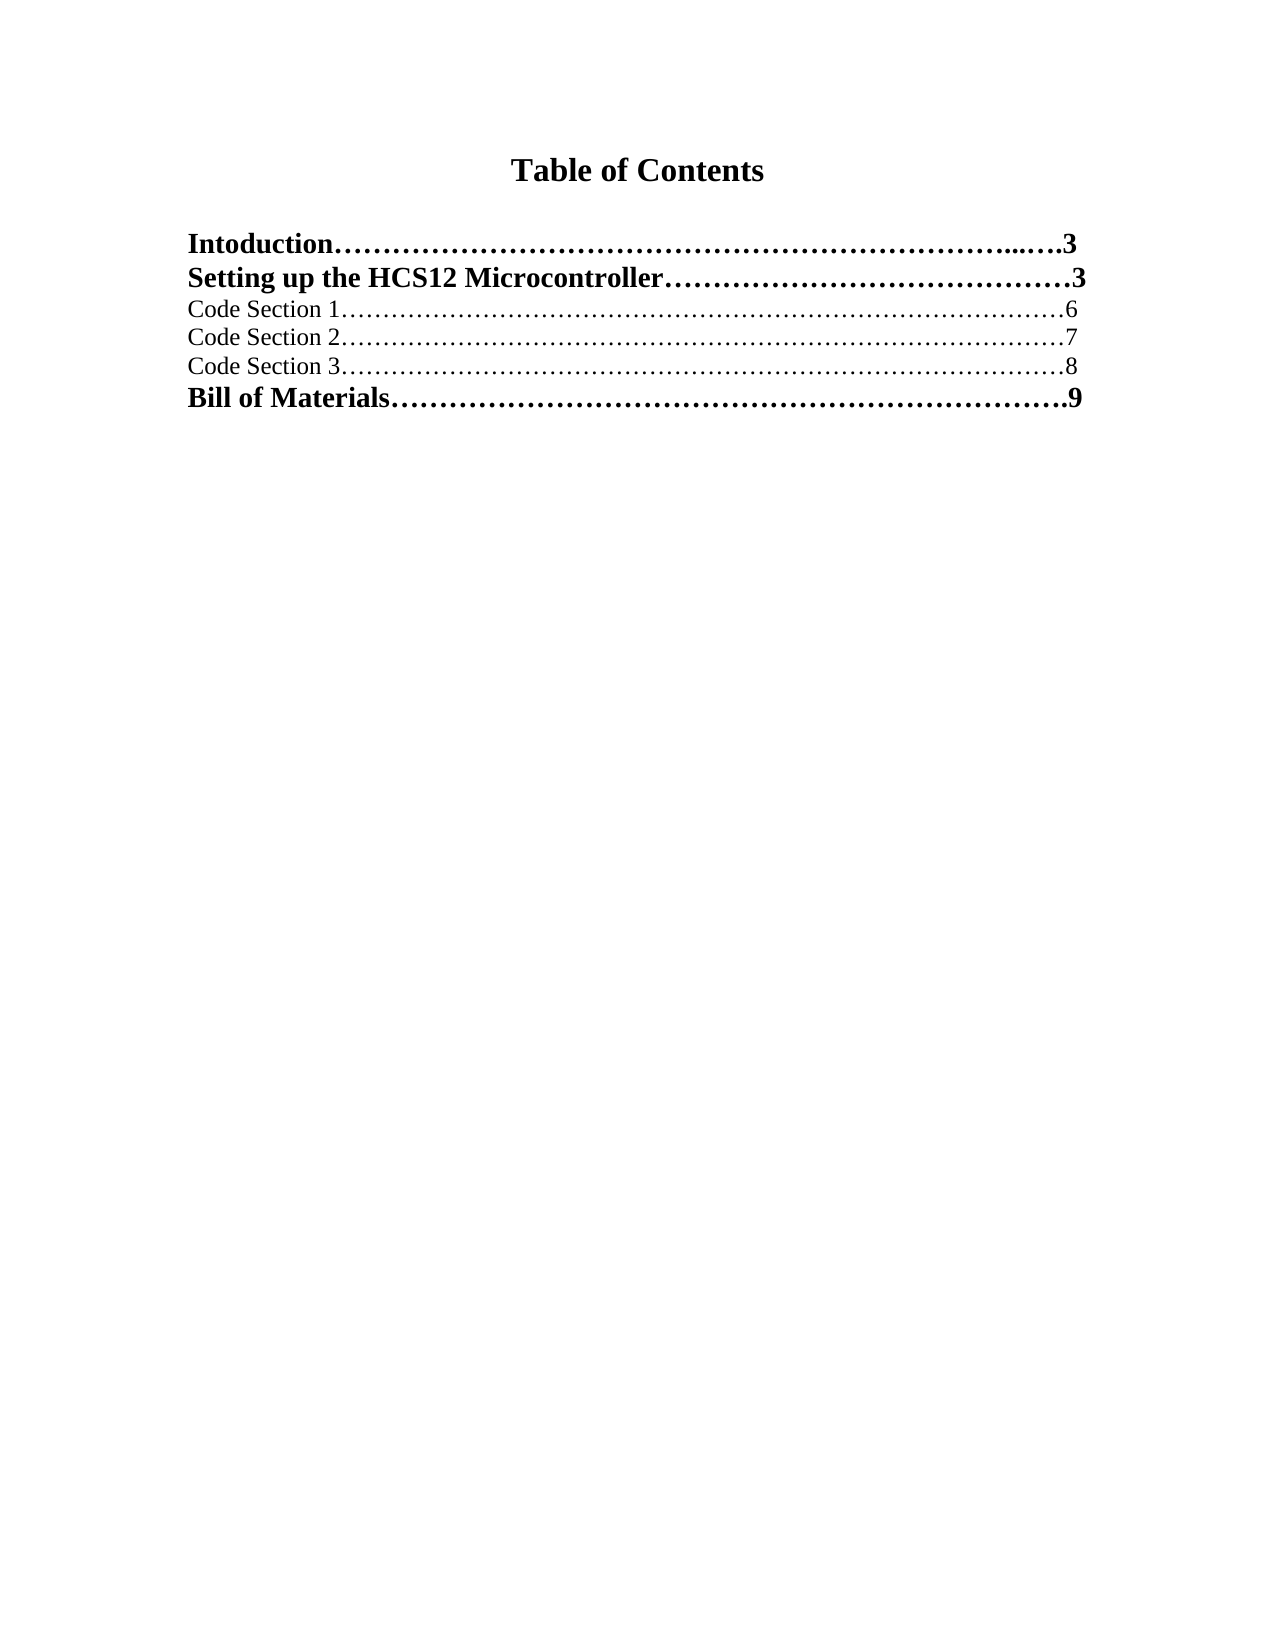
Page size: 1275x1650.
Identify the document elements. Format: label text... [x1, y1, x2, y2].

text Bill of Materials…………………………………………………………….9 [187, 380, 1087, 413]
text Code Section 3……………………………………………………………………………8 [187, 351, 1087, 380]
text Intoduction……………………………………………………………...….3 [187, 227, 1087, 260]
text Table of Contents [187, 150, 1087, 188]
text Setting up the HCS12 Microcontroller……………………………………3 [187, 260, 1087, 294]
text Code Section 2……………………………………………………………………………7 [187, 322, 1087, 351]
text Code Section 1……………………………………………………………………………6 [187, 294, 1087, 322]
